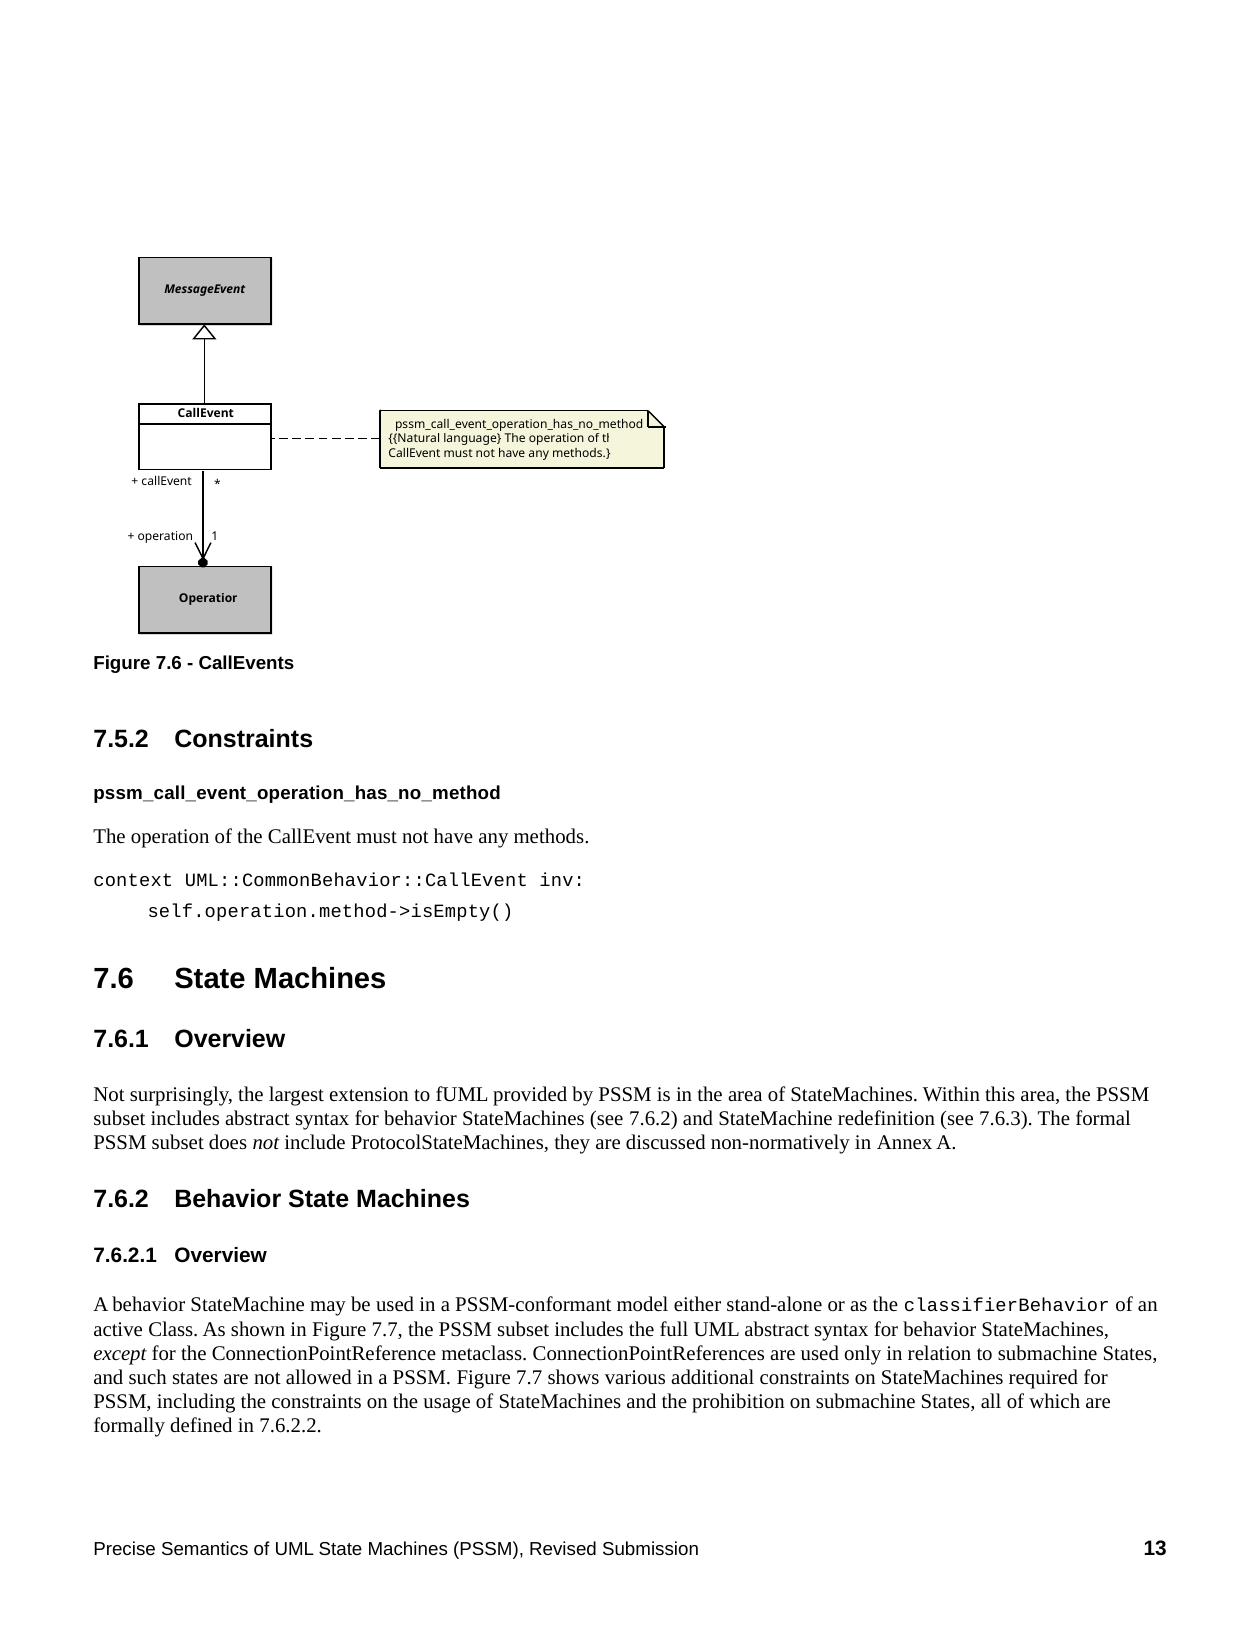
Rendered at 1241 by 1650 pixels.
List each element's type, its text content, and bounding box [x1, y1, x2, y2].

subtitle Overview [93, 1023, 1164, 1053]
subtitle Behavior State Machines [93, 1183, 1164, 1212]
text The operation of the CallEvent must not have any methods. [93, 824, 1164, 848]
text self.operation.method->isEmpty() [93, 901, 1164, 923]
text A behavior StateMachine may be used in a PSSM-conformant model either stand-alone or as the classifierBehavior of an active Class. As shown in Figure 7.7, the PSSM subset includes the full UML abstract syntax for behavior StateMachines, except for the ConnectionPointReference metaclass. ConnectionPointReferences are used only in relation to submachine States, and such states are not allowed in a PSSM. Figure 7.7 shows various additional constraints on StateMachines required for PSSM, including the constraints on the usage of StateMachines and the prohibition on submachine States, all of which are formally defined in 7.6.2.2. [93, 1292, 1164, 1437]
text Not surprisingly, the largest extension to fUML provided by PSSM is in the area of StateMachines. Within this area, the PSSM subset includes abstract syntax for behavior StateMachines (see 7.6.2) and StateMachine redefinition (see 7.6.3). The formal PSSM subset does not include ProtocolStateMachines, they are discussed non-normatively in Annex A. [93, 1082, 1164, 1154]
subtitle State Machines [93, 959, 1164, 994]
text Figure 7.6 - CallEvents [93, 243, 679, 673]
subtitle Constraints [93, 723, 1164, 752]
subtitle pssm_call_event_operation_has_no_method [93, 782, 1164, 803]
text context UML::CommonBehavior::CallEvent inv: [93, 869, 1164, 892]
subtitle Overview [93, 1242, 1164, 1267]
